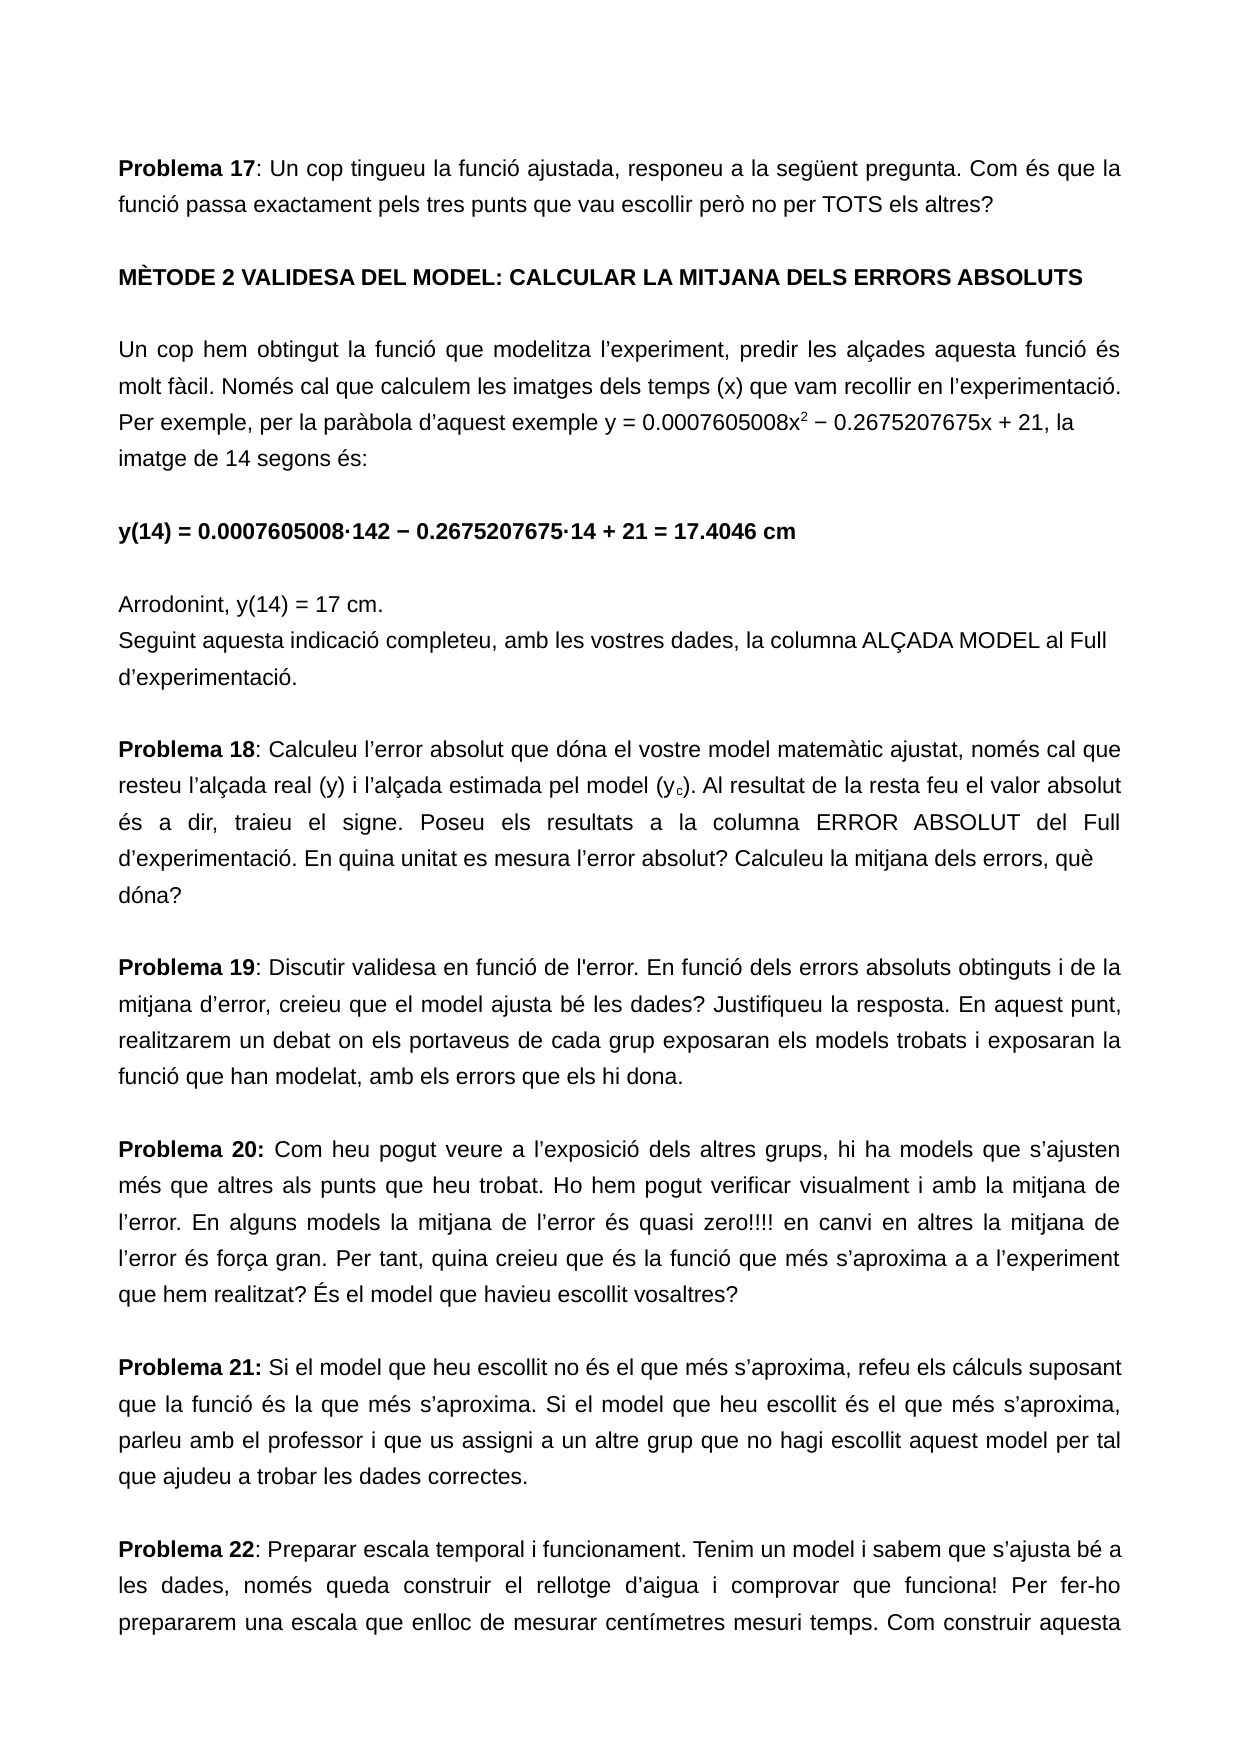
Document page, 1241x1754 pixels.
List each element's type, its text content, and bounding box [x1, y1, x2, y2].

text MÈTODE 2 VALIDESA DEL MODEL: CALCULAR LA MITJANA DELS ERRORS ABSOLUTS [118, 263, 1122, 290]
text Problema 22: Preparar escala temporal i funcionament. Tenim un model i sabem que s’ajusta bé a les dades, només queda construir el rellotge d’aigua i comprovar que funciona! Per fer-ho prepararem una escala que enlloc de mesurar centímetres mesuri temps. Com construir aquesta [118, 1536, 1122, 1635]
text d’experimentació. [118, 663, 1122, 690]
text Problema 17: Un cop tingueu la funció ajustada, responeu a la següent pregunta. Com és que la funció passa exactament pels tres punts que vau escollir però no per TOTS els altres? [118, 154, 1122, 217]
text Un cop hem obtingut la funció que modelitza l’experiment, predir les alçades aquesta funció és molt fàcil. Només cal que calculem les imatges dels temps (x) que vam recollir en l’experimentació. [118, 336, 1122, 399]
text imatge de 14 segons és: [118, 445, 1122, 472]
text Problema 20: Com heu pogut veure a l’exposició dels altres grups, hi ha models que s’ajusten més que altres als punts que heu trobat. Ho hem pogut verificar visualment i amb la mitjana de l’error. En alguns models la mitjana de l’error és quasi zero!!!! en canvi en altres la mitjana de l’error és força gran. Per tant, quina creieu que és la funció que més s’aproxima a a l’experiment que hem realitzat? És el model que havieu escollit vosaltres? [118, 1136, 1122, 1308]
text Arrodonint, y(14) = 17 cm. [118, 591, 1122, 617]
text y(14) = 0.0007605008·142 − 0.2675207675·14 + 21 = 17.4046 cm [118, 518, 1122, 544]
text Problema 18: Calculeu l’error absolut que dóna el vostre model matemàtic ajustat, només cal que resteu l’alçada real (y) i l’alçada estimada pel model (yc). Al resultat de la resta feu el valor absolut és a dir, traieu el signe. Poseu els resultats a la columna ERROR ABSOLUT del Full d’experimentació. En quina unitat es mesura l’error absolut? Calculeu la mitjana dels errors, què [118, 736, 1122, 872]
text Problema 19: Discutir validesa en funció de l'error. En funció dels errors absoluts obtinguts i de la mitjana d’error, creieu que el model ajusta bé les dades? Justifiqueu la resposta. En aquest punt, realitzarem un debat on els portaveus de cada grup exposaran els models trobats i exposaran la funció que han modelat, amb els errors que els hi dona. [118, 954, 1122, 1090]
text dóna? [118, 882, 1122, 908]
text Problema 21: Si el model que heu escollit no és el que més s’aproxima, refeu els cálculs suposant que la funció és la que més s’aproxima. Si el model que heu escollit és el que més s’aproxima, parleu amb el professor i que us assigni a un altre grup que no hagi escollit aquest model per tal que ajudeu a trobar les dades correctes. [118, 1354, 1122, 1489]
text Per exemple, per la paràbola d’aquest exemple y = 0.0007605008x2 − 0.2675207675x + 21, la [118, 409, 1122, 435]
text Seguint aquesta indicació completeu, amb les vostres dades, la columna ALÇADA MODEL al Full [118, 627, 1122, 653]
